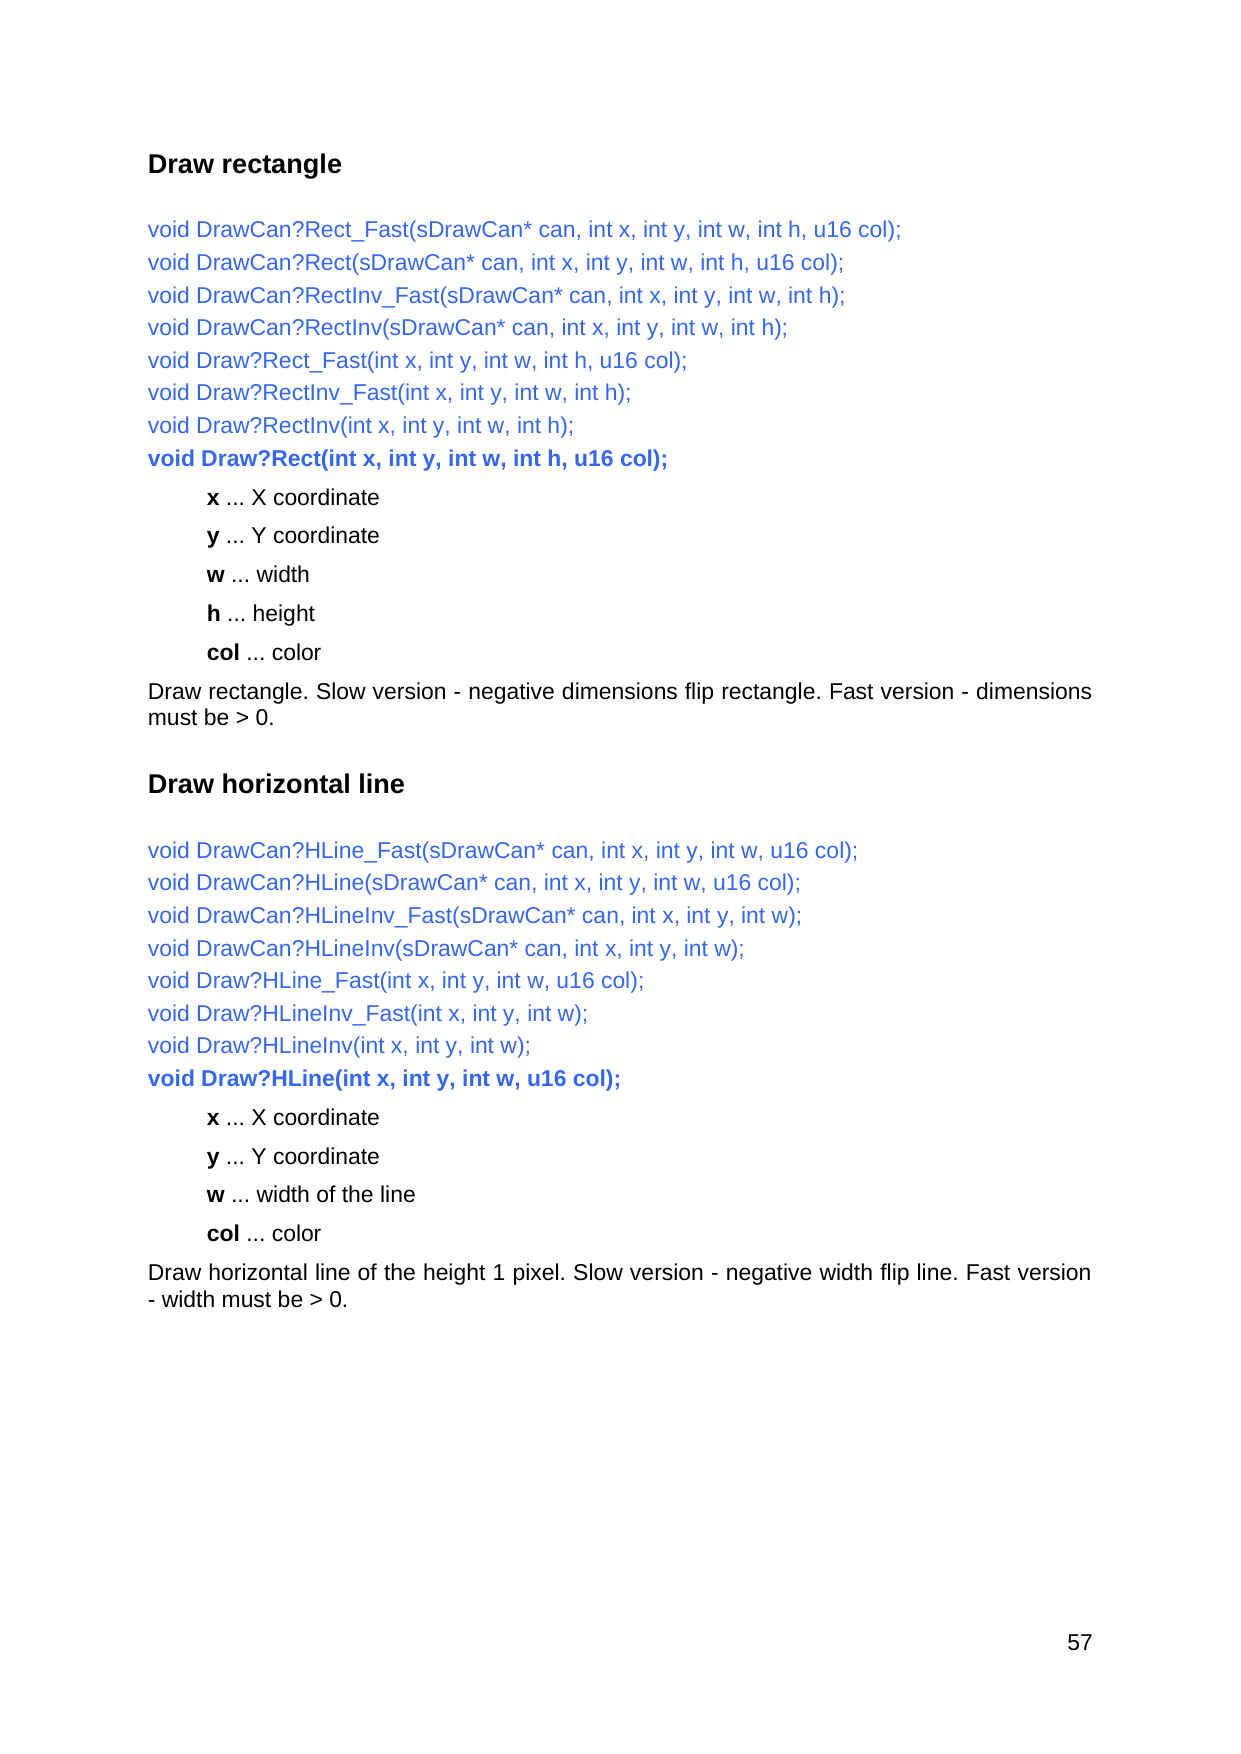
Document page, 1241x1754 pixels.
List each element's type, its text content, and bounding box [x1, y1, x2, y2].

text void DrawCan?RectInv(sDrawCan* can, int x, int y, int w, int h); [148, 314, 1093, 341]
text col ... color [148, 639, 1093, 665]
text x ... X coordinate [148, 1104, 1093, 1130]
text void DrawCan?Rect(sDrawCan* can, int x, int y, int w, int h, u16 col); [148, 249, 1093, 275]
subtitle Draw rectangle [148, 148, 1093, 179]
text Draw rectangle. Slow version - negative dimensions flip rectangle. Fast version - dimensions must be > 0. [148, 678, 1093, 730]
text x ... X coordinate [148, 483, 1093, 510]
text void Draw?HLineInv_Fast(int x, int y, int w); [148, 1000, 1093, 1026]
text void DrawCan?HLineInv_Fast(sDrawCan* can, int x, int y, int w); [148, 902, 1093, 928]
text void Draw?HLine_Fast(int x, int y, int w, u16 col); [148, 967, 1093, 993]
text y ... Y coordinate [148, 522, 1093, 549]
text void DrawCan?HLine_Fast(sDrawCan* can, int x, int y, int w, u16 col); [148, 837, 1093, 863]
text void Draw?RectInv_Fast(int x, int y, int w, int h); [148, 379, 1093, 406]
text void Draw?Rect(int x, int y, int w, int h, u16 col); [148, 444, 1093, 471]
text void DrawCan?Rect_Fast(sDrawCan* can, int x, int y, int w, int h, u16 col); [148, 216, 1093, 243]
text void Draw?HLine(int x, int y, int w, u16 col); [148, 1065, 1093, 1091]
subtitle Draw horizontal line [148, 768, 1093, 799]
text w ... width of the line [148, 1181, 1093, 1208]
text void DrawCan?RectInv_Fast(sDrawCan* can, int x, int y, int w, int h); [148, 282, 1093, 308]
text void DrawCan?HLineInv(sDrawCan* can, int x, int y, int w); [148, 934, 1093, 961]
text Draw horizontal line of the height 1 pixel. Slow version - negative width flip line. Fast version - width must be > 0. [148, 1259, 1093, 1312]
text h ... height [148, 600, 1093, 626]
text void DrawCan?HLine(sDrawCan* can, int x, int y, int w, u16 col); [148, 869, 1093, 896]
text y ... Y coordinate [148, 1143, 1093, 1169]
text void Draw?HLineInv(int x, int y, int w); [148, 1032, 1093, 1059]
text w ... width [148, 561, 1093, 587]
text void Draw?RectInv(int x, int y, int w, int h); [148, 412, 1093, 438]
text void Draw?Rect_Fast(int x, int y, int w, int h, u16 col); [148, 347, 1093, 373]
text col ... color [148, 1220, 1093, 1247]
